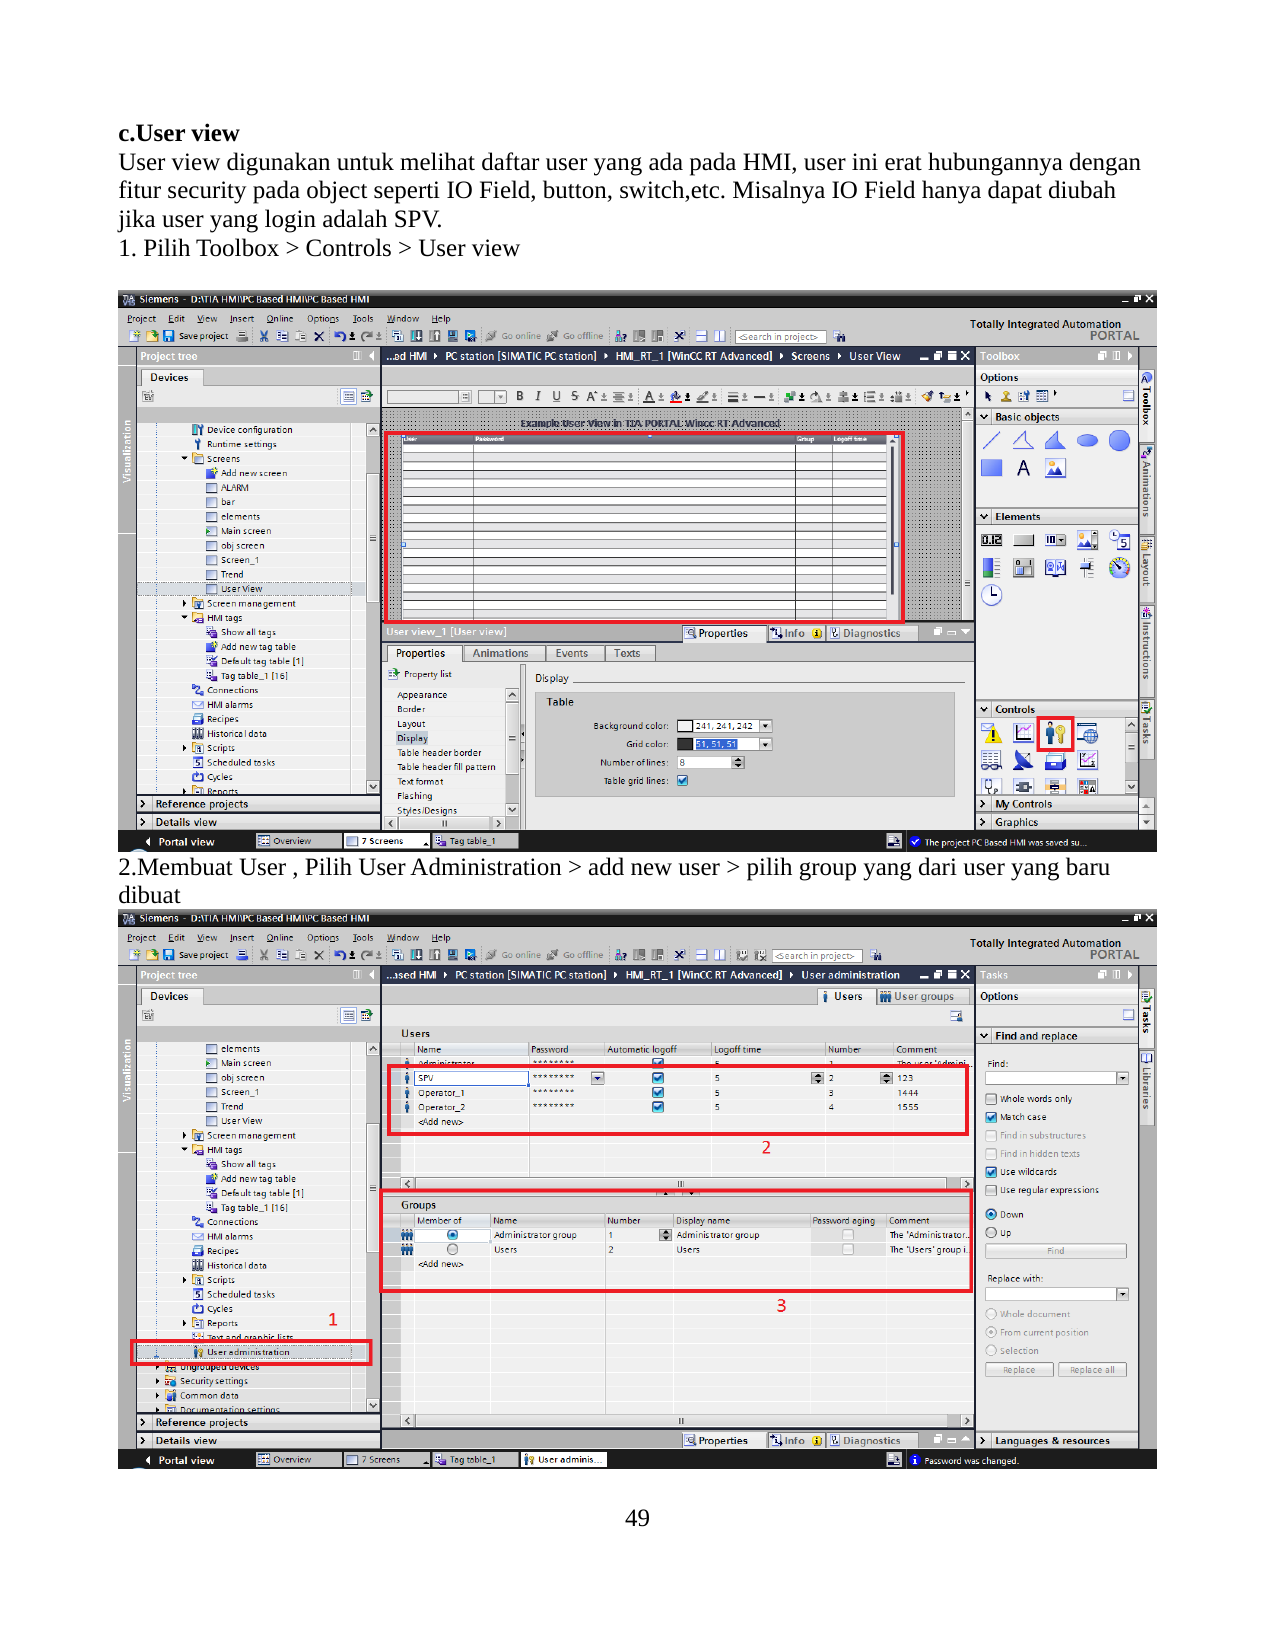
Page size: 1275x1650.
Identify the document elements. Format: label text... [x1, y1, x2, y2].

text User view digunakan untuk melihat daftar user yang ada pada HMI, user ini erat hubungannya dengan fitur security pada object seperti IO Field, button, switch,etc. Misalnya IO Field hanya dapat diubah jika user yang login adalah SPV. [118, 147, 1157, 233]
text 2.Membuat User , Pilih User Administration > add new user > pilih group yang dari user yang baru dibuat [118, 852, 1157, 909]
picture [118, 290, 1157, 852]
text 1. Pilih Toolbox > Controls > User view [118, 233, 1157, 262]
text c.User view [118, 118, 1157, 147]
picture [118, 909, 1157, 1469]
